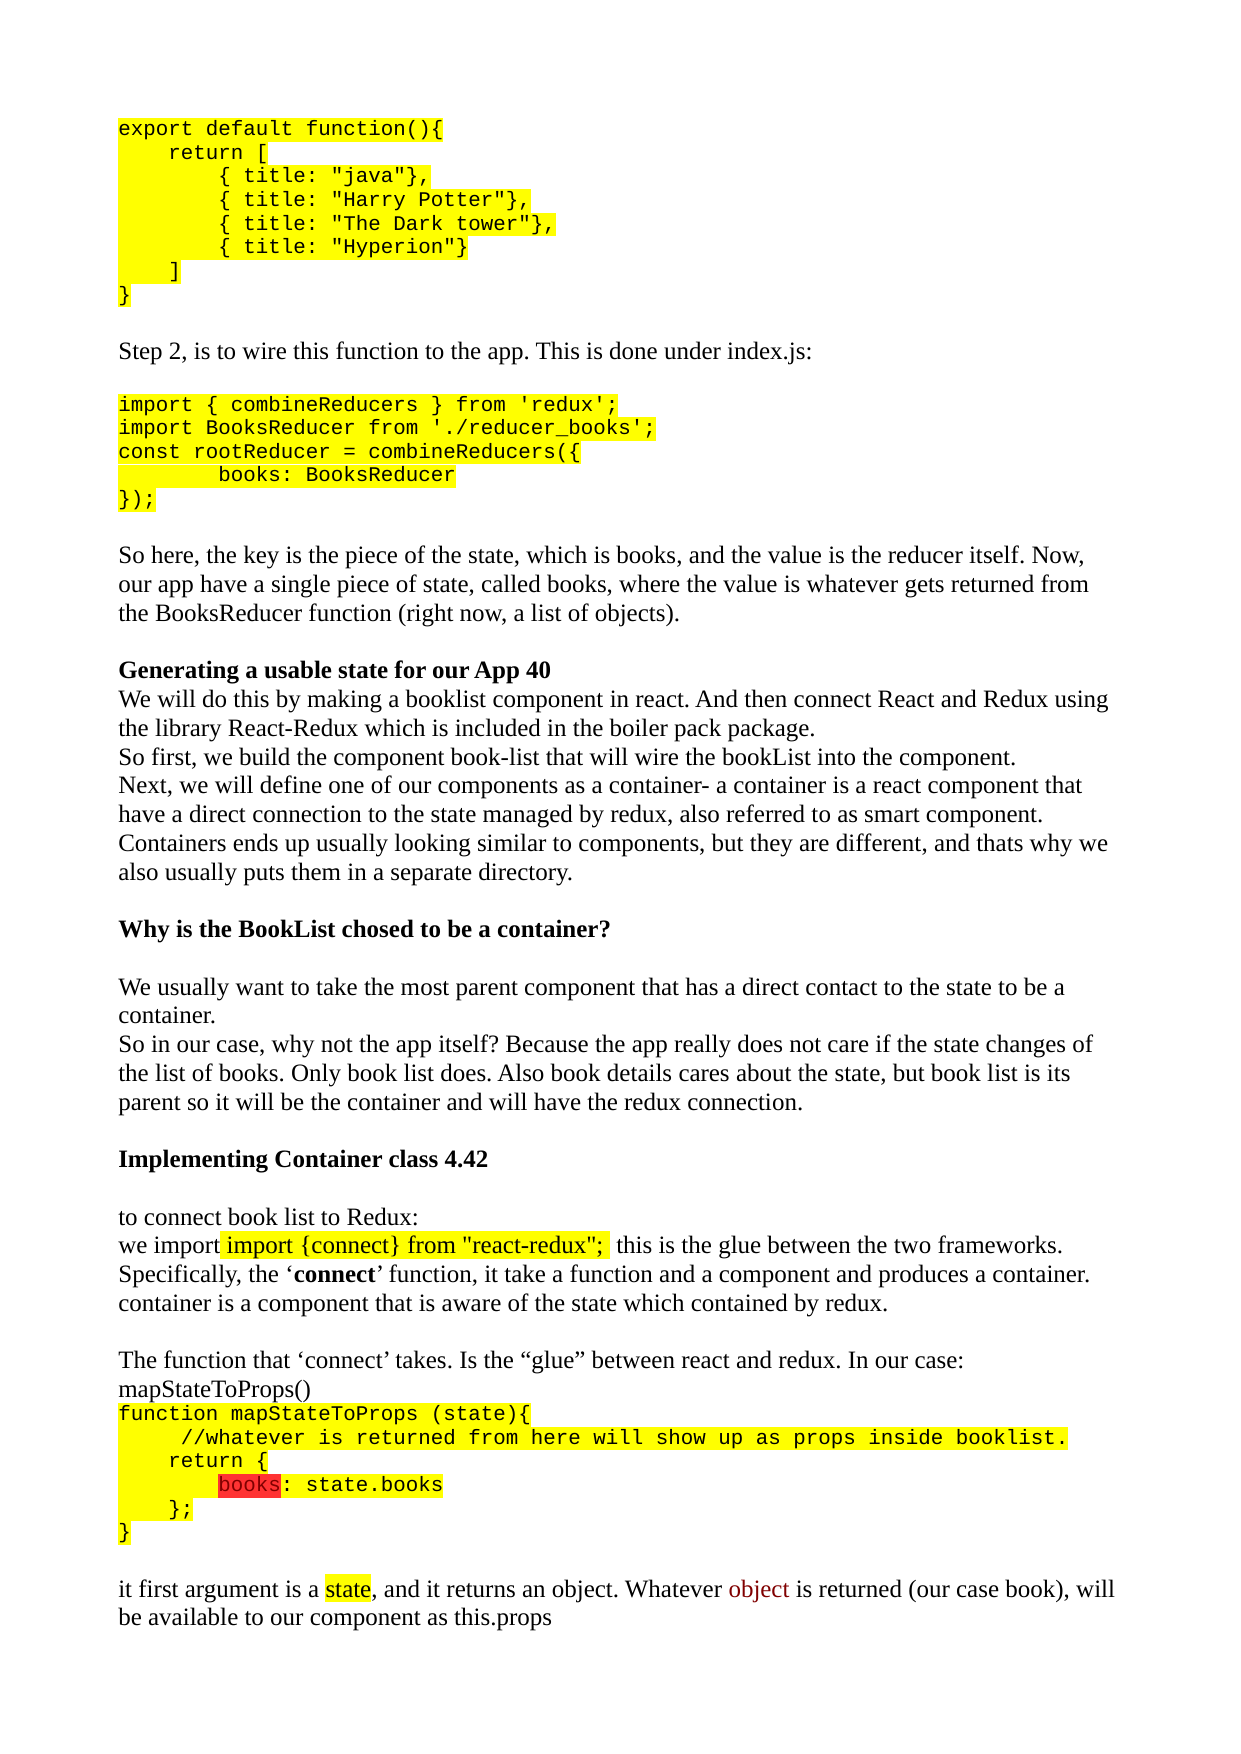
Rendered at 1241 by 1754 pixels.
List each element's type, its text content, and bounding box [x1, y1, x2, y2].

text to connect book list to Redux: [118, 1202, 1122, 1231]
text Next, we will define one of our components as a container- a container is a react component that have a direct connection to the state managed by redux, also referred to as smart component. [118, 771, 1122, 828]
text return [ [118, 142, 1122, 165]
text } [118, 284, 1122, 307]
text Step 2, is to wire this function to the app. This is done under index.js: [118, 336, 1122, 365]
text Containers ends up usually looking similar to components, but they are different, and thats why we also usually puts them in a separate directory. [118, 828, 1122, 886]
text //whatever is returned from here will show up as props inside booklist. [118, 1427, 1122, 1450]
text { title: "java"}, [118, 165, 1122, 189]
text Implementing Container class 4.42 [118, 1144, 1122, 1173]
text So here, the key is the piece of the state, which is books, and the value is the reducer itself. Now, our app have a single piece of state, called books, where the value is whatever gets returned from the BooksReducer function (right now, a list of objects). [118, 541, 1122, 627]
text { title: "Harry Potter"}, [118, 189, 1122, 213]
text export default function(){ [118, 118, 1122, 142]
text { title: "The Dark tower"}, [118, 213, 1122, 236]
text Why is the BookList chosed to be a container? [118, 914, 1122, 943]
text import BooksReducer from './reducer_books'; [118, 417, 1122, 441]
text Generating a usable state for our App 40 [118, 656, 1122, 684]
text function mapStateToProps (state){ [118, 1403, 1122, 1427]
text }; [118, 1498, 1122, 1521]
text } [118, 1521, 1122, 1545]
text So first, we build the component book-list that will wire the bookList into the component. [118, 742, 1122, 771]
text We will do this by making a booklist component in react. And then connect React and Redux using the library React-Redux which is included in the boiler pack package. [118, 684, 1122, 742]
text So in our case, why not the app itself? Because the app really does not care if the state changes of the list of books. Only book list does. Also book details cares about the state, but book list is its parent so it will be the container and will have the redux connection. [118, 1029, 1122, 1116]
text Specifically, the ‘connect’ function, it take a function and a component and produces a container. container is a component that is aware of the state which contained by redux. [118, 1259, 1122, 1317]
text { title: "Hyperion"} [118, 236, 1122, 260]
text const rootReducer = combineReducers({ [118, 441, 1122, 464]
text }); [118, 488, 1122, 512]
text We usually want to take the most parent component that has a direct contact to the state to be a container. [118, 972, 1122, 1029]
text it first argument is a state, and it returns an object. Whatever object is returned (our case book), will be available to our component as this.props [118, 1574, 1122, 1631]
text import { combineReducers } from 'redux'; [118, 393, 1122, 417]
text we import import {connect} from "react-redux"; this is the glue between the two frameworks. [118, 1231, 1122, 1259]
text return { [118, 1450, 1122, 1474]
text books: state.books [118, 1474, 1122, 1498]
text The function that ‘connect’ takes. Is the “glue” between react and redux. In our case: mapStateToProps() [118, 1346, 1122, 1403]
text ] [118, 260, 1122, 284]
text books: BooksReducer [118, 464, 1122, 488]
